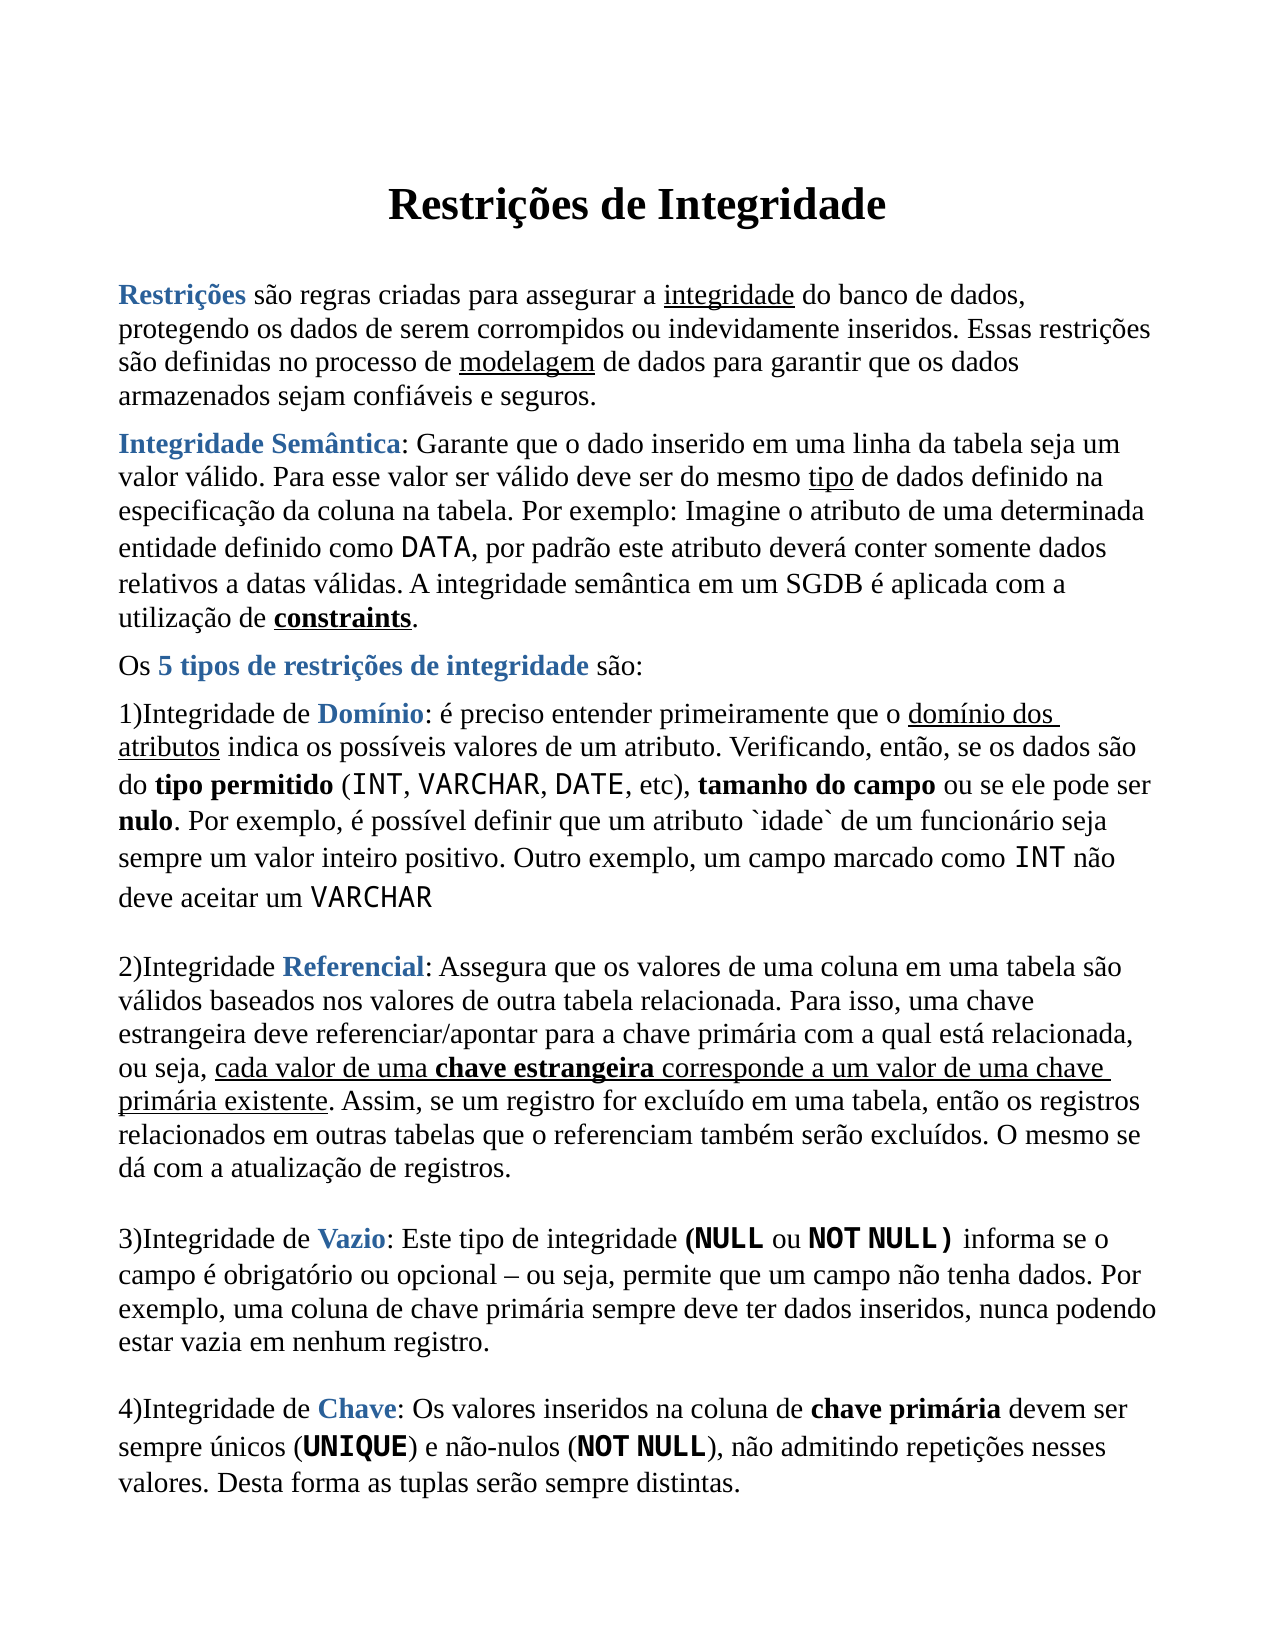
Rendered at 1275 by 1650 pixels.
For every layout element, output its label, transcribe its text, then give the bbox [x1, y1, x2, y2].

text Os 5 tipos de restrições de integridade são: [118, 648, 1157, 681]
list Integridade Referencial: Assegura que os valores de uma coluna em uma tabela são válidos baseados nos valores de outra tabela relacionada. Para isso, uma chave estrangeira deve referenciar/apontar para a chave primária com a qual está relacionada, ou seja, cada valor de uma chave estrangeira corresponde a um valor de uma chave primária existente. Assim, se um registro for excluído em uma tabela, então os registros relacionados em outras tabelas que o referenciam também serão excluídos. O mesmo se dá com a atualização de registros. [118, 949, 1157, 1184]
text Restrições de Integridade [118, 176, 1157, 229]
list Integridade de Vazio: Este tipo de integridade (NULL ou NOT NULL) informa se o campo é obrigatório ou opcional – ou seja, permite que um campo não tenha dados. Por exemplo, uma coluna de chave primária sempre deve ter dados inseridos, nunca podendo estar vazia em nenhum registro. [118, 1218, 1157, 1358]
list Integridade de Chave: Os valores inseridos na coluna de chave primária devem ser sempre únicos (UNIQUE) e não-nulos (NOT NULL), não admitindo repetições nesses valores. Desta forma as tuplas serão sempre distintas. [118, 1391, 1157, 1532]
list Integridade de Domínio: é preciso entender primeiramente que o domínio dos atributos indica os possíveis valores de um atributo. Verificando, então, se os dados são do tipo permitido (INT, VARCHAR, DATE, etc), tamanho do campo ou se ele pode ser nulo. Por exemplo, é possível definir que um atributo `idade` de um funcionário seja sempre um valor inteiro positivo. Outro exemplo, um campo marcado como INT não deve aceitar um VARCHAR [118, 696, 1157, 949]
text Restrições são regras criadas para assegurar a integridade do banco de dados, protegendo os dados de serem corrompidos ou indevidamente inseridos. Essas restrições são definidas no processo de modelagem de dados para garantir que os dados armazenados sejam confiáveis e seguros. [118, 244, 1157, 411]
text Integridade Semântica: Garante que o dado inserido em uma linha da tabela seja um valor válido. Para esse valor ser válido deve ser do mesmo tipo de dados definido na especificação da coluna na tabela. Por exemplo: Imagine o atributo de uma determinada entidade definido como DATA, por padrão este atributo deverá conter somente dados relativos a datas válidas. A integridade semântica em um SGDB é aplicada com a utilização de constraints. [118, 426, 1157, 633]
